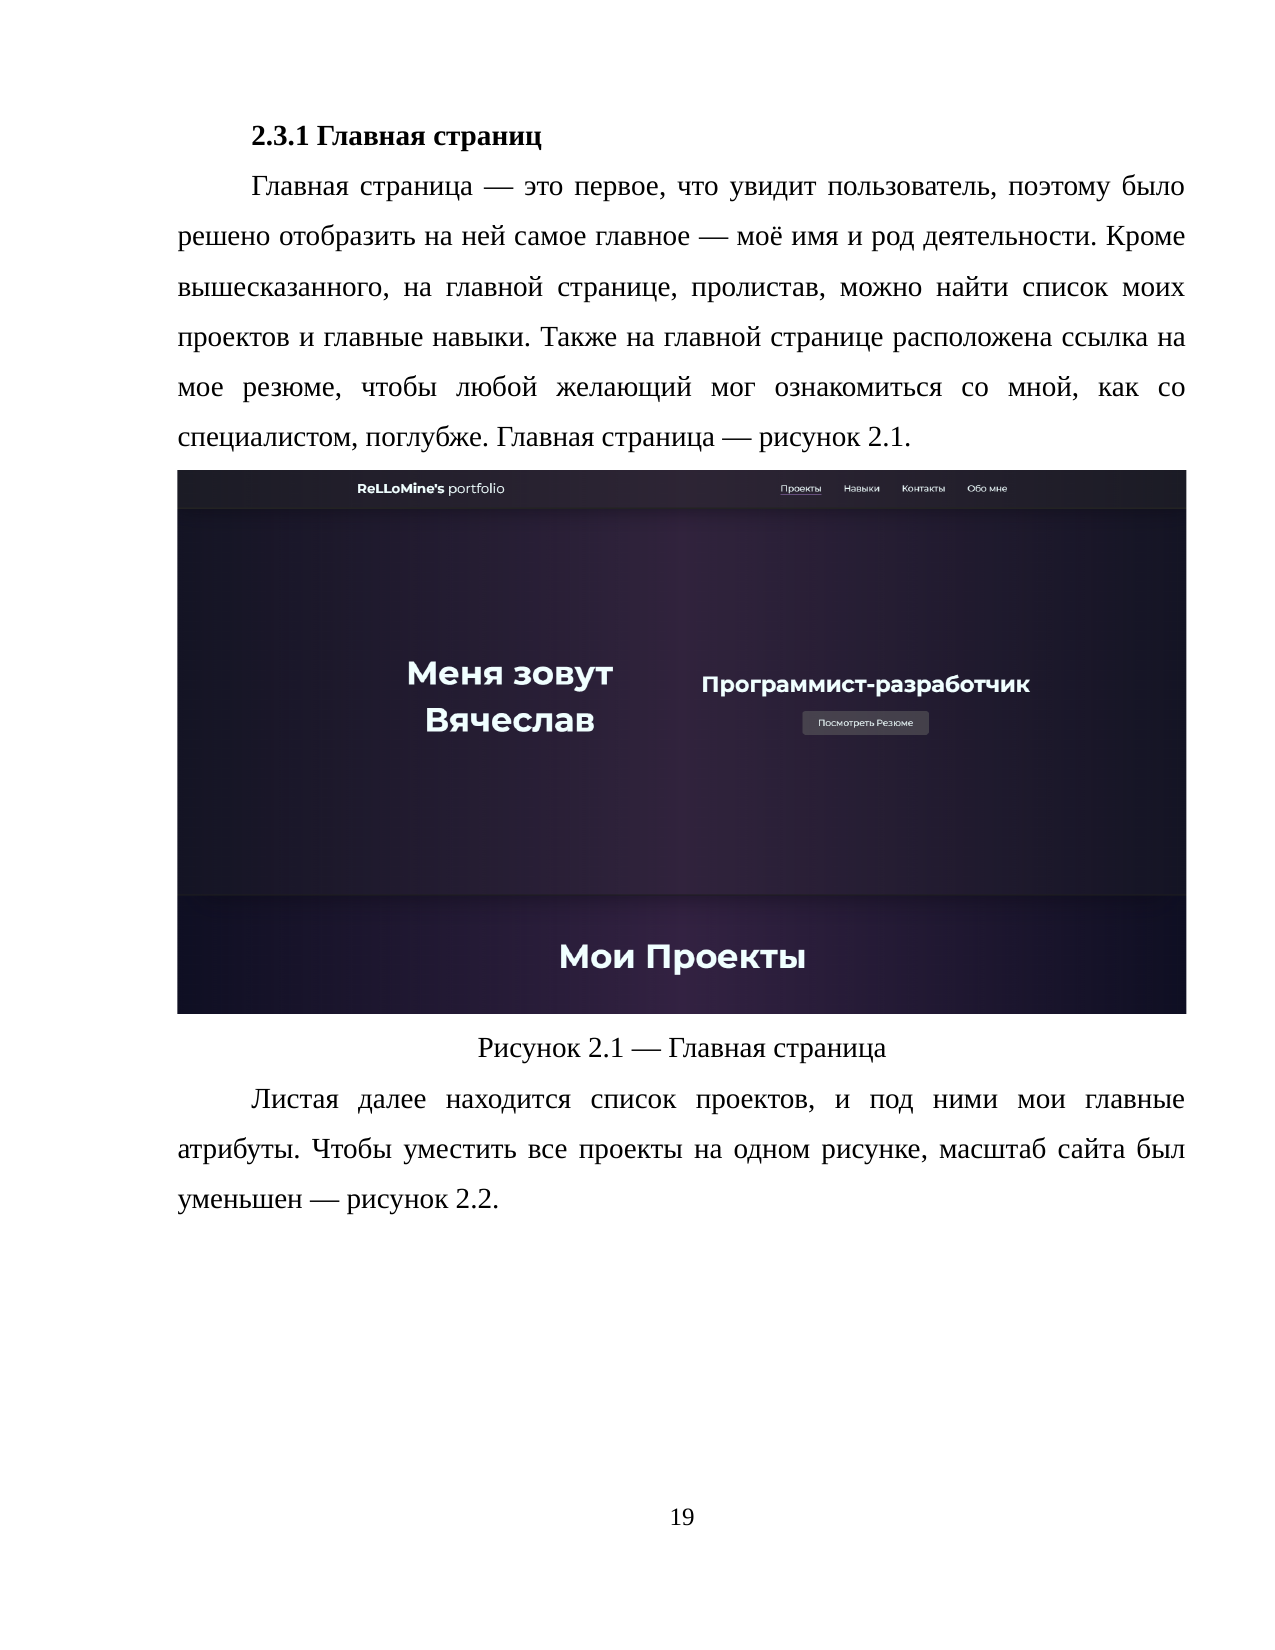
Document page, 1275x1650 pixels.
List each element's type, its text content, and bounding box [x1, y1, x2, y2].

title 2.3.1 Главная страниц [177, 118, 1186, 152]
picture [177, 470, 1187, 1014]
text Рисунок 2.1 — Главная страница [177, 1030, 1186, 1064]
text Листая далее находится список проектов, и под ними мои главные атрибуты. Чтобы уместить все проекты на одном рисунке, масштаб сайта был уменьшен — рисунок 2.2. [177, 1081, 1186, 1215]
text Главная страница — это первое, что увидит пользователь, поэтому было решено отобразить на ней самое главное — моё имя и род деятельности. Кроме вышесказанного, на главной странице, пролистав, можно найти список моих проектов и главные навыки. Также на главной странице расположена ссылка на мое резюме, чтобы любой желающий мог ознакомиться со мной, как со специалистом, поглубже. Главная страница — рисунок 2.1. [177, 168, 1186, 453]
